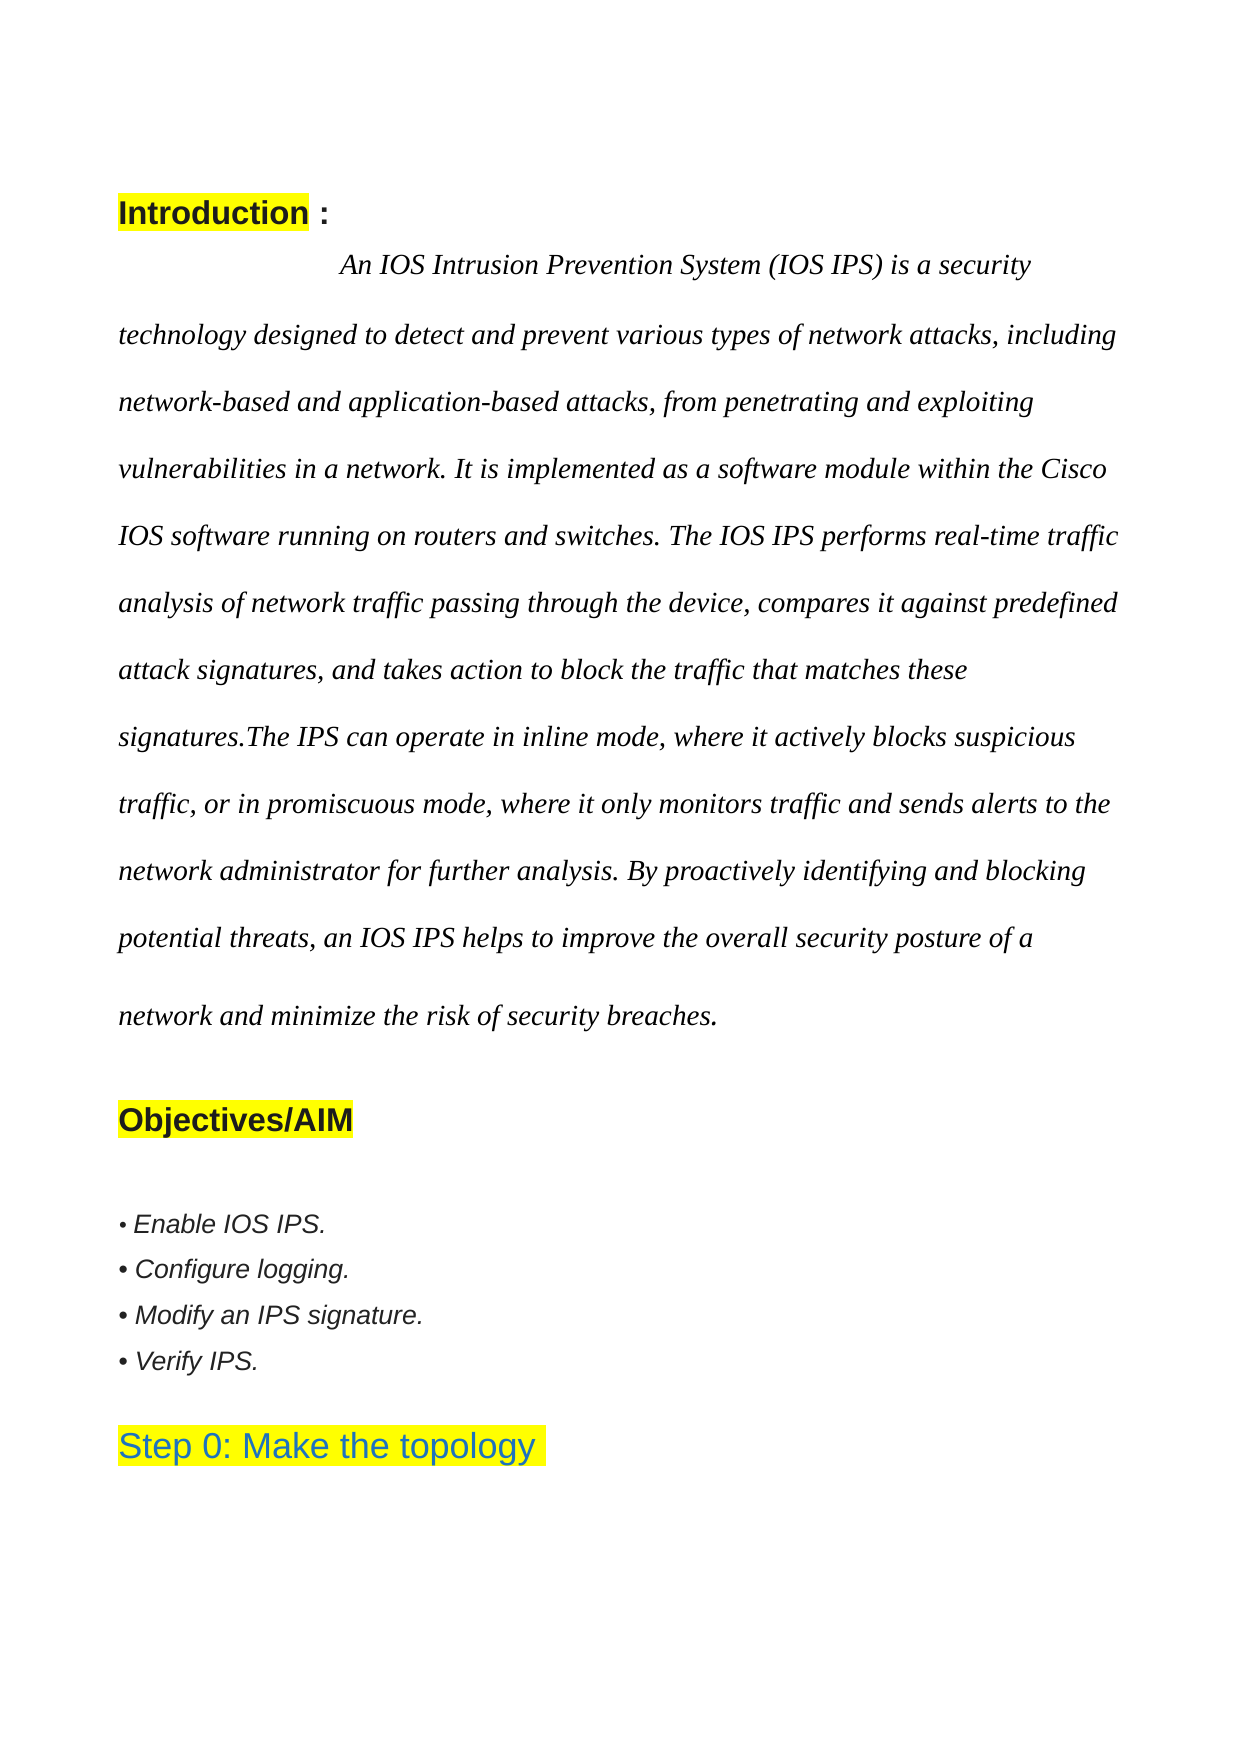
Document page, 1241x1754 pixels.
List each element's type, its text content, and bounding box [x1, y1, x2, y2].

text • Enable IOS IPS. • Configure logging. • Modify an IPS signature. • Verify IPS. [118, 1208, 1122, 1376]
text An IOS Intrusion Prevention System (IOS IPS) is a security technology designed to detect and prevent various types of network attacks, including network-based and application-based attacks, from penetrating and exploiting vulnerabilities in a network. It is implemented as a software module within the Cisco IOS software running on routers and switches. The IOS IPS performs real-time traffic analysis of network traffic passing through the device, compares it against predefined attack signatures, and takes action to block the traffic that matches these signatures.The IPS can operate in inline mode, where it actively blocks suspicious traffic, or in promiscuous mode, where it only monitors traffic and sends alerts to the network administrator for further analysis. By proactively identifying and blocking potential threats, an IOS IPS helps to improve the overall security posture of a network and minimize the risk of security breaches. [118, 243, 1122, 1033]
subtitle Introduction : [118, 193, 1122, 231]
subtitle Objectives/AIM [118, 1100, 1122, 1138]
subtitle Step 0: Make the topology [118, 1424, 1122, 1466]
